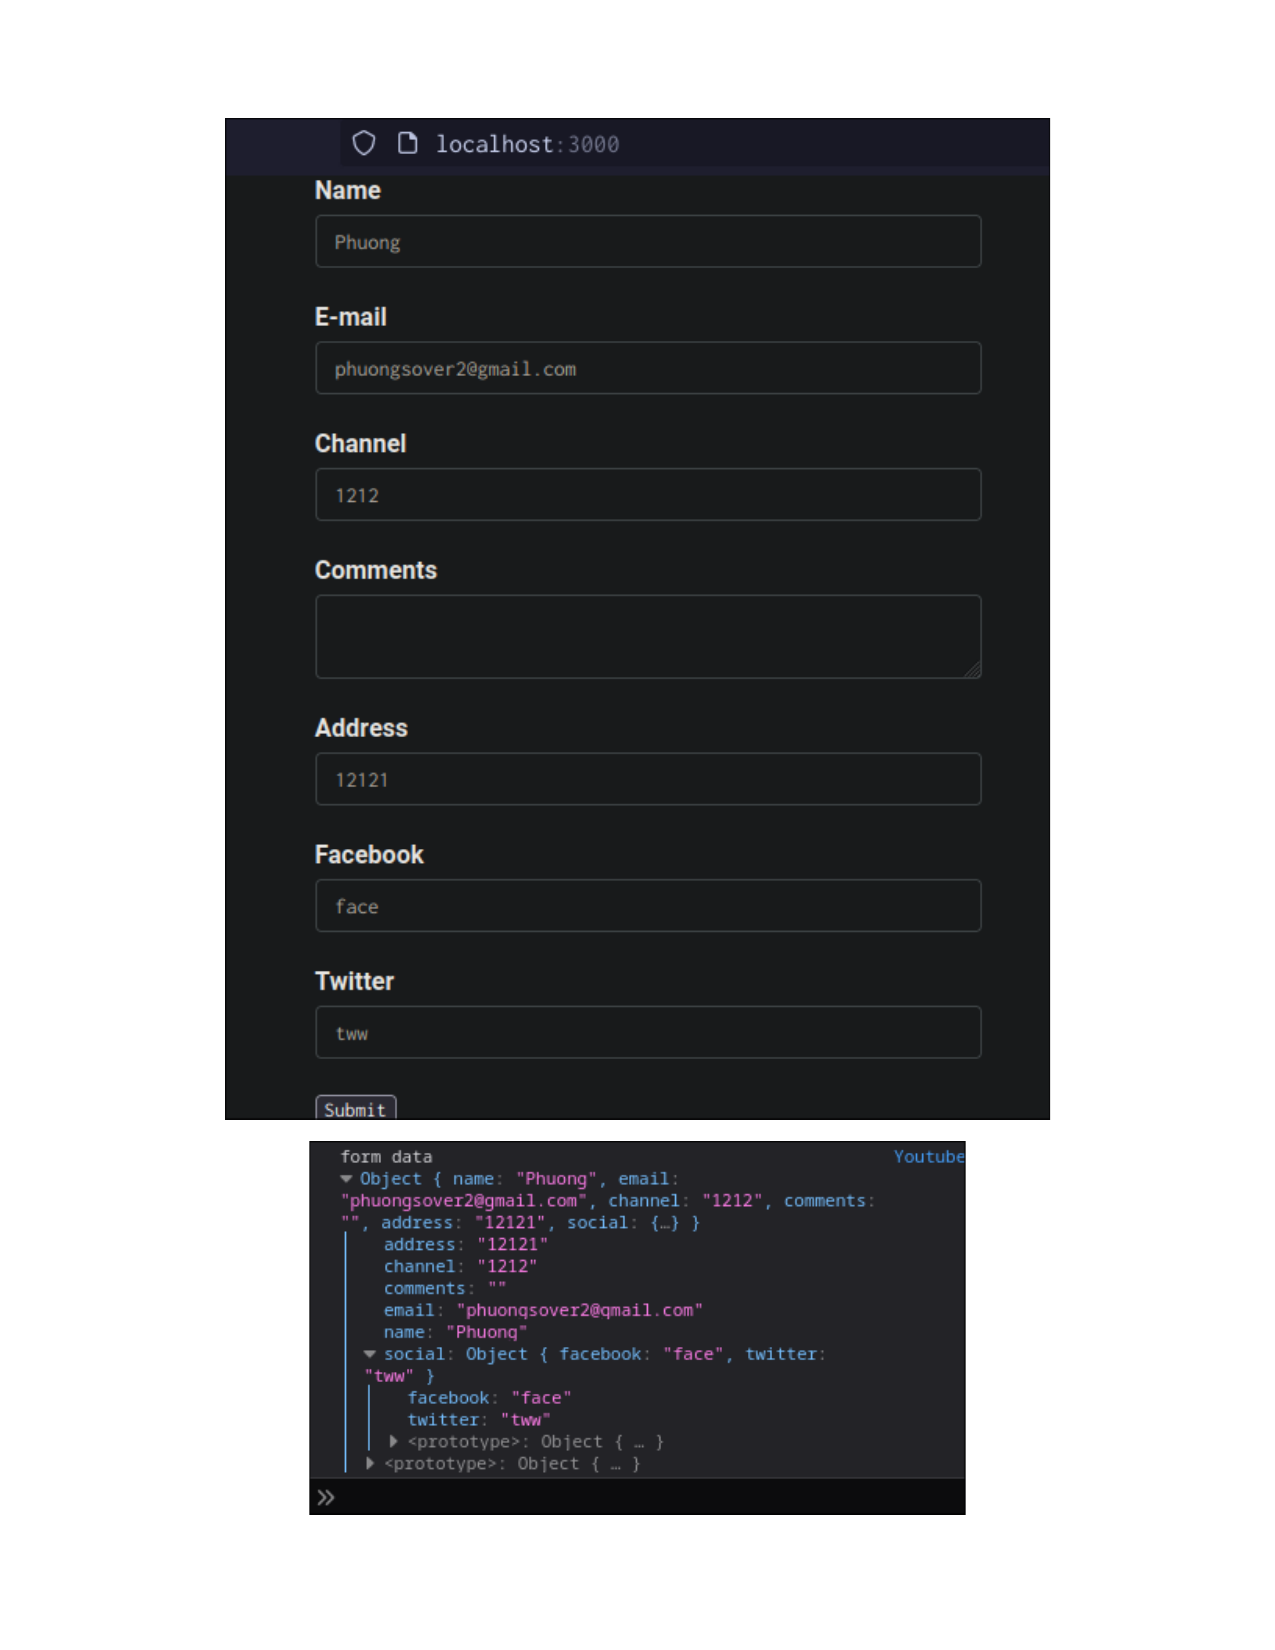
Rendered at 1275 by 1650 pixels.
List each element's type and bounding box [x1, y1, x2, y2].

picture [309, 1141, 966, 1515]
picture [225, 118, 1050, 1120]
